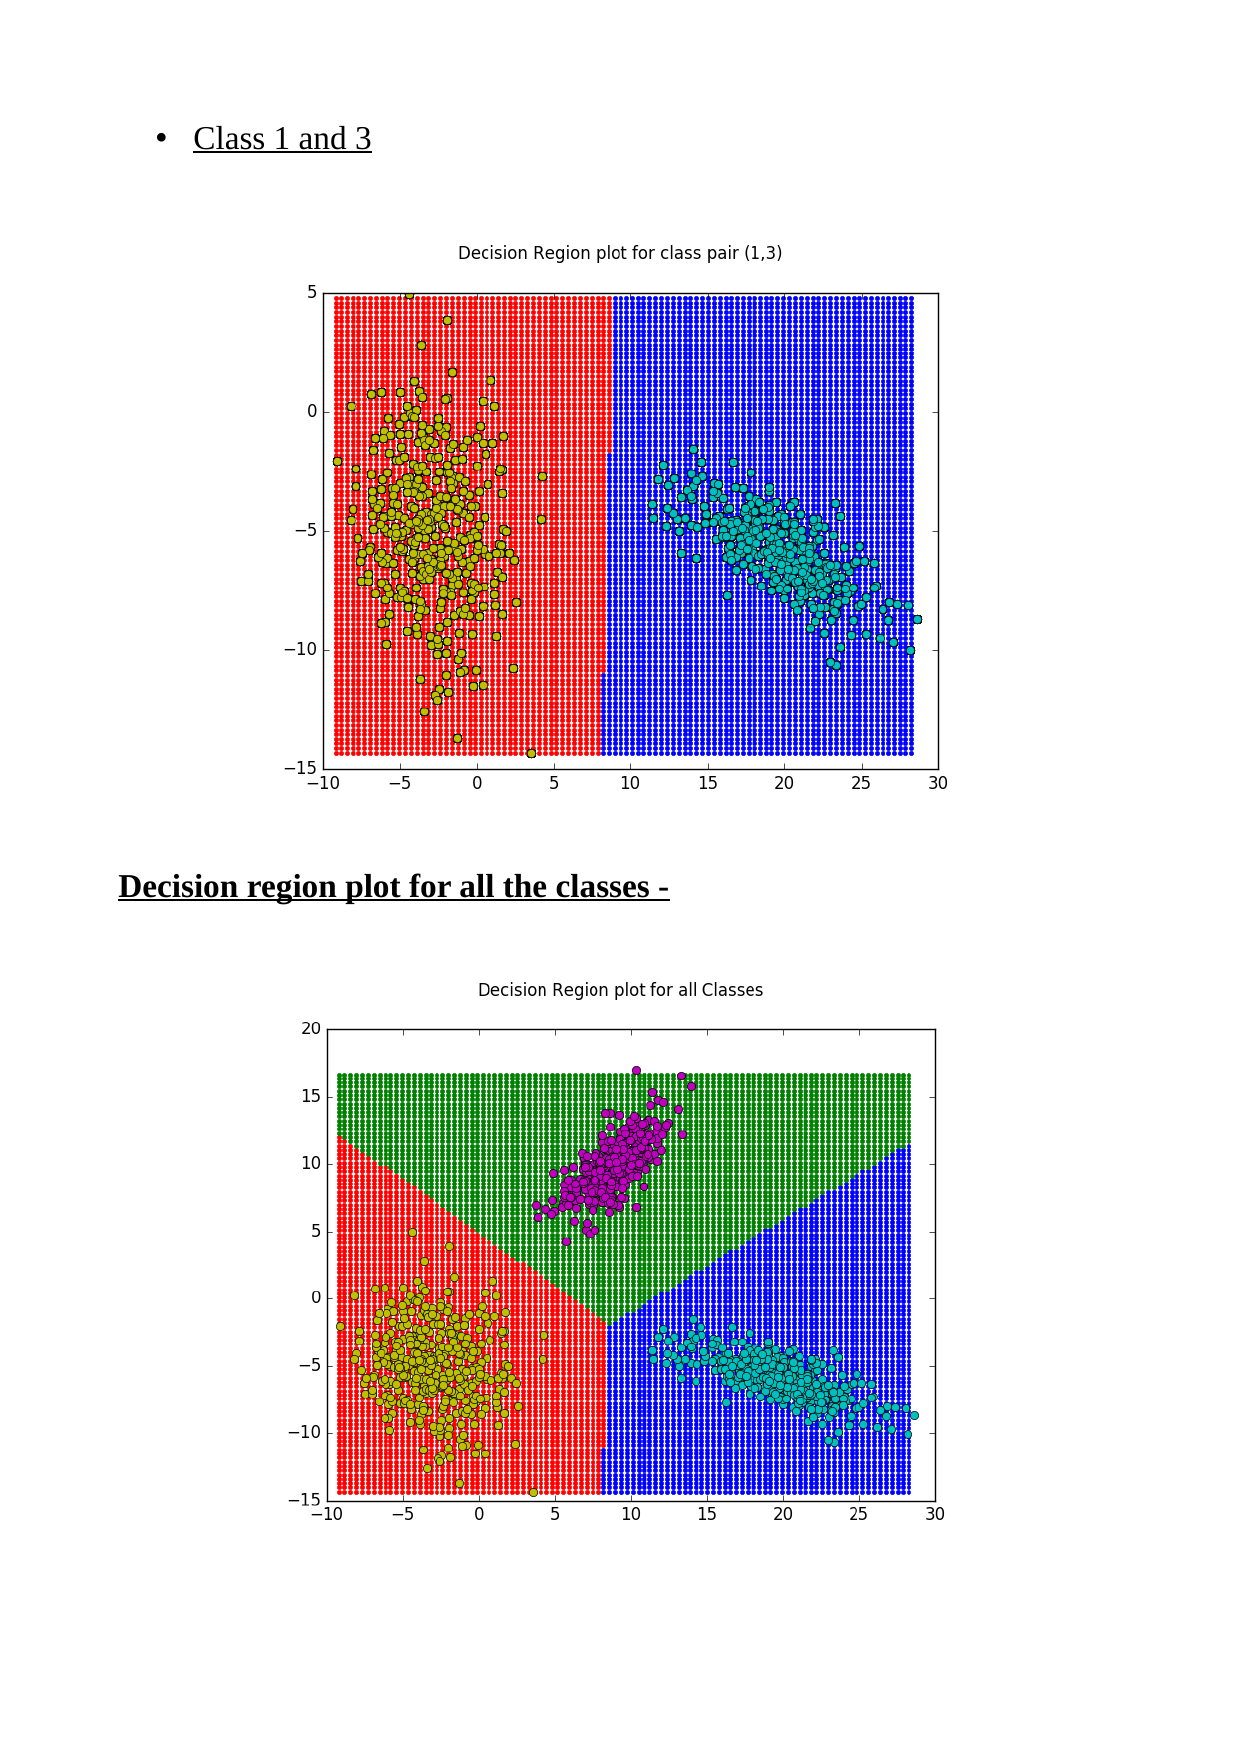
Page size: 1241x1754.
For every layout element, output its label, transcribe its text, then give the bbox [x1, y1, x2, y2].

text Decision region plot for all the classes - [118, 866, 1122, 904]
picture [228, 970, 1013, 1559]
picture [223, 233, 1017, 828]
list Class 1 and 3 [156, 118, 1122, 156]
